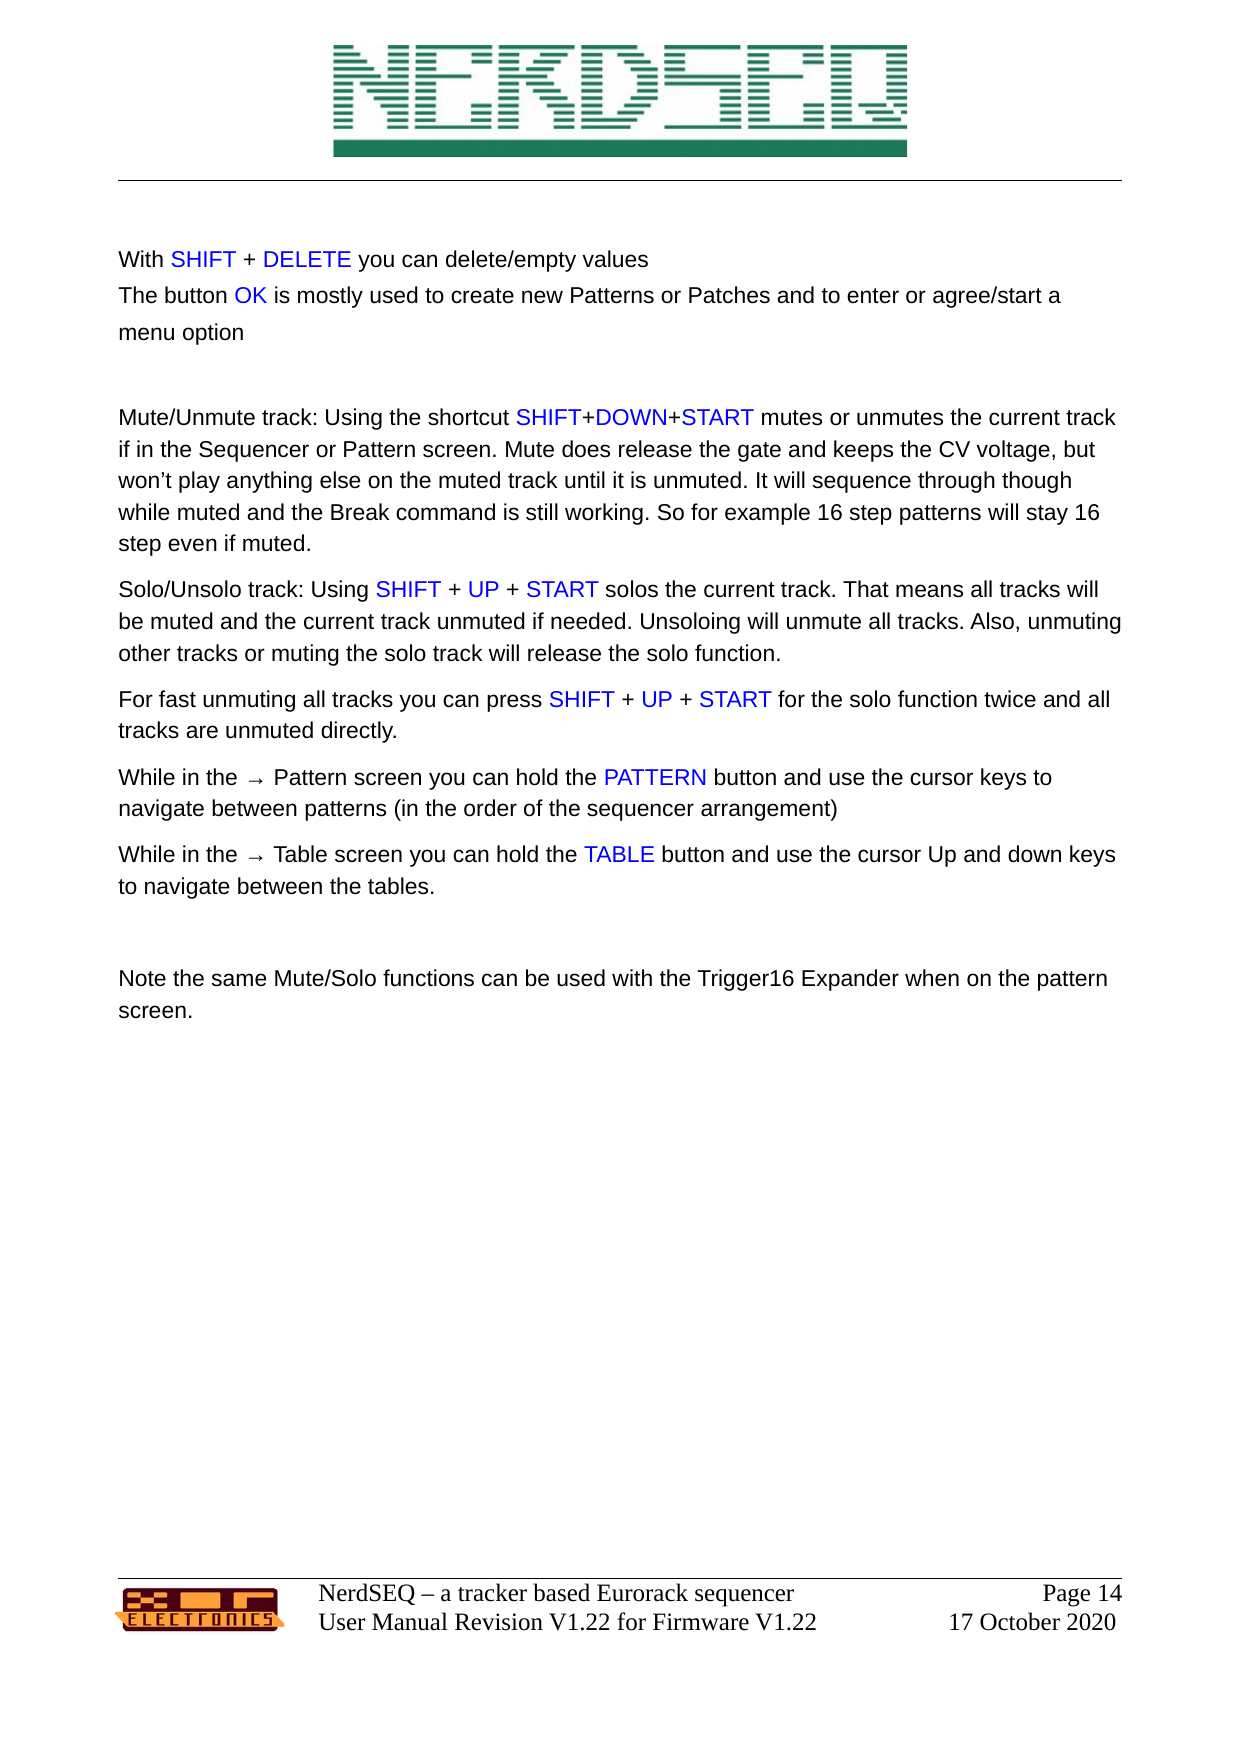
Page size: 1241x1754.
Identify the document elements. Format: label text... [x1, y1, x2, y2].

text For fast unmuting all tracks you can press SHIFT + UP + START for the solo function twice and all tracks are unmuted directly. [118, 686, 1122, 744]
picture [333, 45, 908, 157]
picture [115, 1584, 285, 1634]
text While in the → Pattern screen you can hold the PATTERN button and use the cursor keys to navigate between patterns (in the order of the sequencer arrangement) [118, 763, 1122, 821]
text The button OK is mostly used to create new Patterns or Patches and to enter or agree/start a menu option [118, 282, 1122, 345]
text Solo/Unsolo track: Using SHIFT + UP + START solos the current track. That means all tracks will be muted and the current track unmuted if needed. Unsoloing will unmute all tracks. Also, unmuting other tracks or muting the solo track will release the solo function. [118, 576, 1122, 666]
text With SHIFT + DELETE you can delete/empty values [118, 246, 1122, 272]
text Note the same Mute/Solo functions can be used with the Trigger16 Expander when on the pattern screen. [118, 965, 1122, 1023]
text Mute/Unmute track: Using the shortcut SHIFT+DOWN+START mutes or unmutes the current track if in the Sequencer or Pattern screen. Mute does release the gate and keeps the CV voltage, but won’t play anything else on the muted track until it is unmuted. It will sequence through though while muted and the Break command is still working. So for example 16 step patterns will stay 16 step even if muted. [118, 404, 1122, 557]
text While in the → Table screen you can hold the TABLE button and use the cursor Up and down keys to navigate between the tables. [118, 841, 1122, 899]
